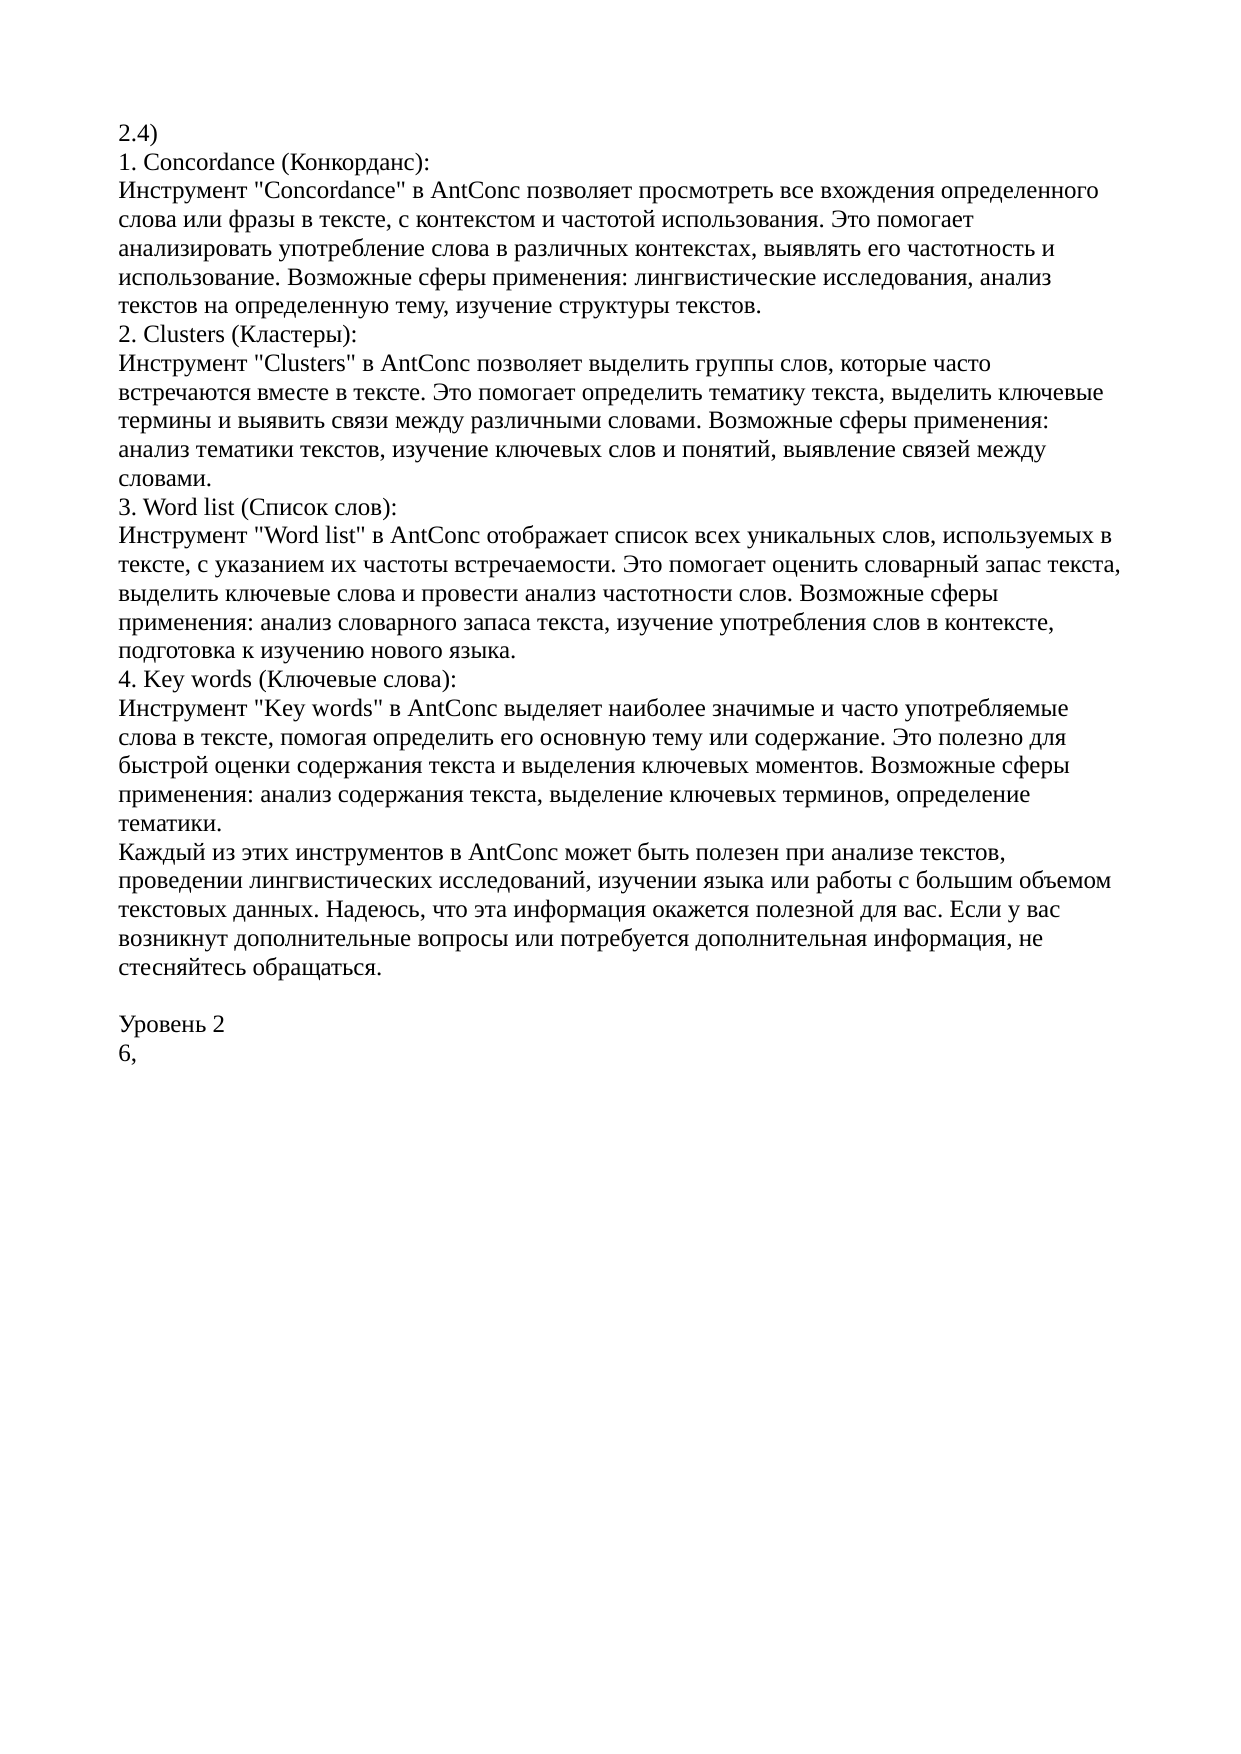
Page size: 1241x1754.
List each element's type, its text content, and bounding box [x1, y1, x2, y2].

text Уровень 2 [118, 1009, 1122, 1038]
text Инструмент "Word list" в AntConc отображает список всех уникальных слов, используемых в тексте, с указанием их частоты встречаемости. Это помогает оценить словарный запас текста, выделить ключевые слова и провести анализ частотности слов. Возможные сферы применения: анализ словарного запаса текста, изучение употребления слов в контексте, подготовка к изучению нового языка. [118, 521, 1122, 664]
text Инструмент "Key words" в AntConc выделяет наиболее значимые и часто употребляемые слова в тексте, помогая определить его основную тему или содержание. Это полезно для быстрой оценки содержания текста и выделения ключевых моментов. Возможные сферы применения: анализ содержания текста, выделение ключевых терминов, определение тематики. [118, 693, 1122, 837]
text 1. Concordance (Конкорданс): [118, 147, 1122, 176]
text 4. Key words (Ключевые слова): [118, 664, 1122, 693]
text Инструмент "Clusters" в AntConc позволяет выделить группы слов, которые часто встречаются вместе в тексте. Это помогает определить тематику текста, выделить ключевые термины и выявить связи между различными словами. Возможные сферы применения: анализ тематики текстов, изучение ключевых слов и понятий, выявление связей между словами. [118, 348, 1122, 492]
text 2.4) [118, 118, 1122, 147]
text 6, [118, 1038, 1122, 1067]
text 2. Clusters (Кластеры): [118, 319, 1122, 348]
text Инструмент "Concordance" в AntConc позволяет просмотреть все вхождения определенного слова или фразы в тексте, с контекстом и частотой использования. Это помогает анализировать употребление слова в различных контекстах, выявлять его частотность и использование. Возможные сферы применения: лингвистические исследования, анализ текстов на определенную тему, изучение структуры текстов. [118, 176, 1122, 319]
text Каждый из этих инструментов в AntConc может быть полезен при анализе текстов, проведении лингвистических исследований, изучении языка или работы с большим объемом текстовых данных. Надеюсь, что эта информация окажется полезной для вас. Если у вас возникнут дополнительные вопросы или потребуется дополнительная информация, не стесняйтесь обращаться. [118, 837, 1122, 981]
text 3. Word list (Список слов): [118, 492, 1122, 521]
